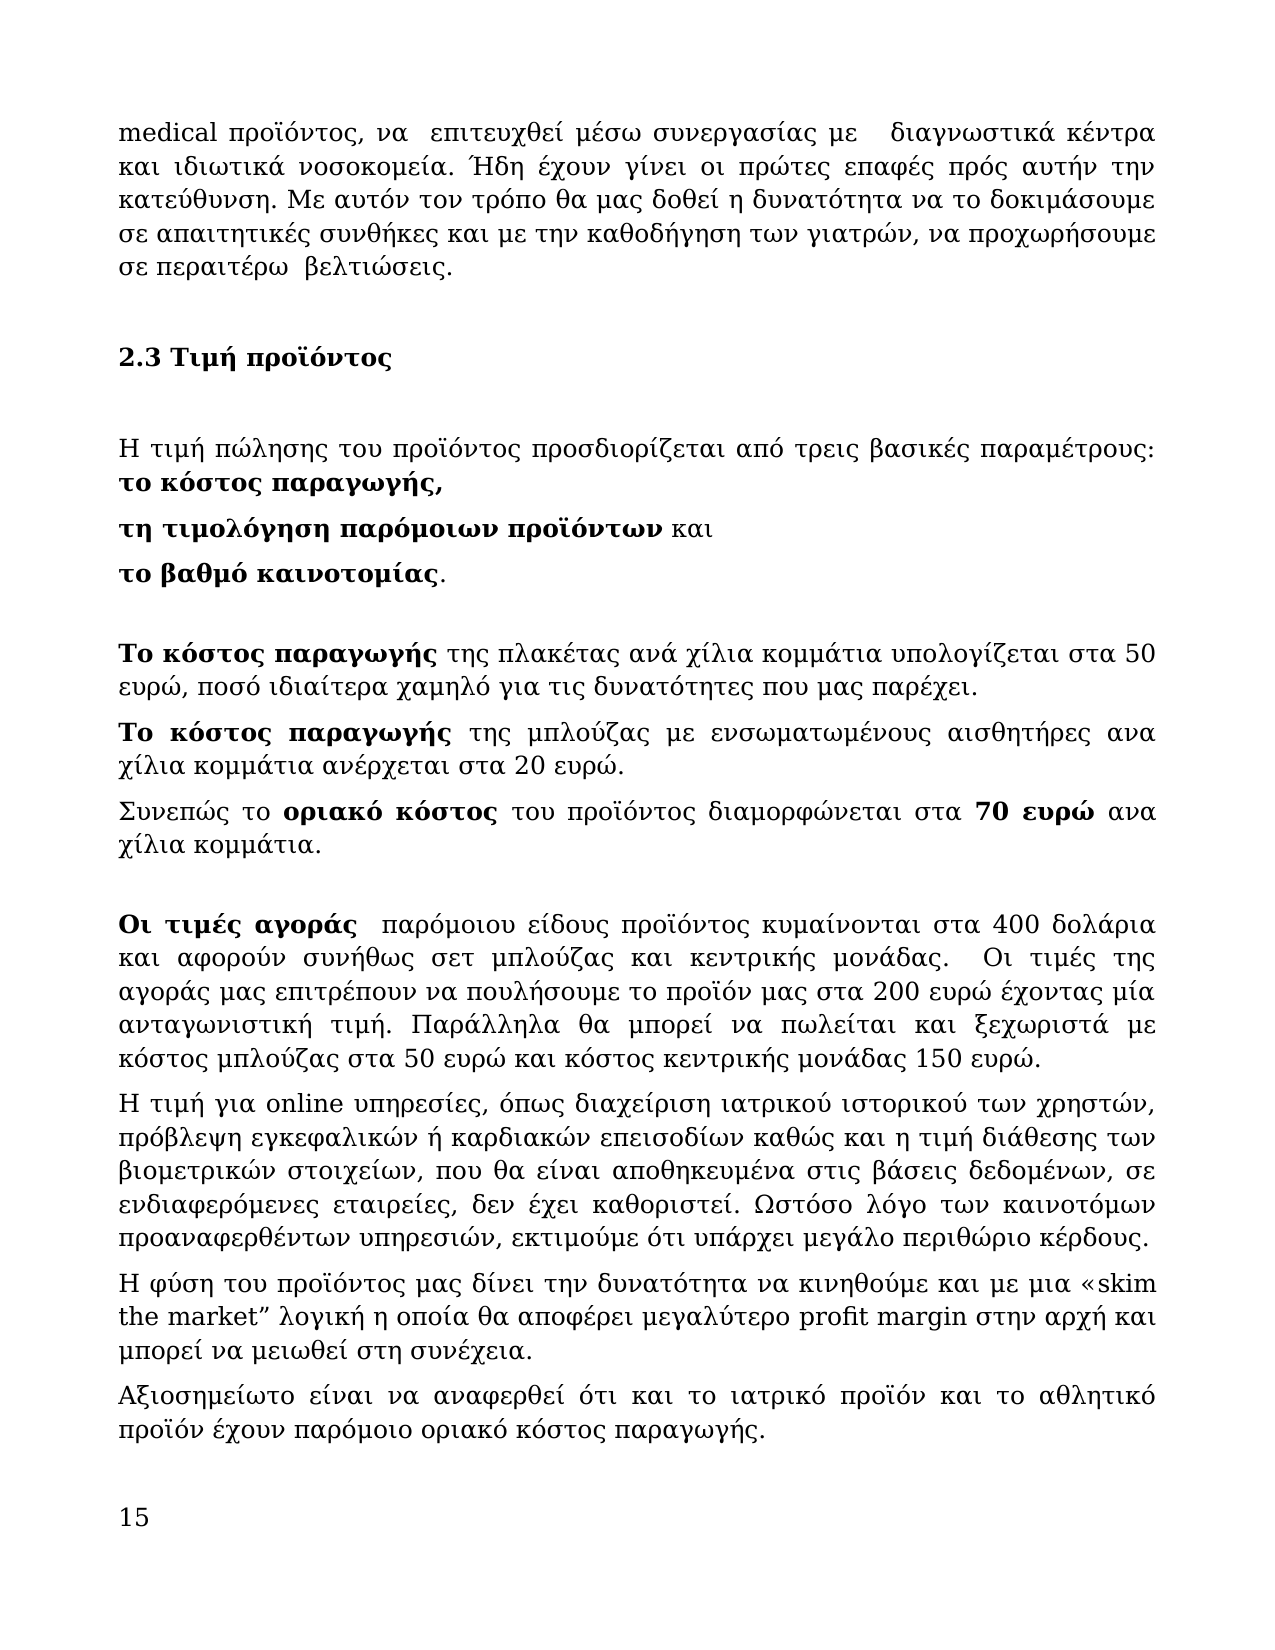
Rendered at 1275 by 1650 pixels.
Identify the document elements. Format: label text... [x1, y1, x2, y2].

text Αξιοσημείωτο είναι να αναφερθεί ότι και το ιατρικό προϊόν και το αθλητικό προϊόν έχουν παρόμοιο οριακό κόστος παραγωγής. [118, 1381, 1157, 1444]
text Το κόστος παραγωγής της πλακέτας ανά χίλια κομμάτια υπολογίζεται στα 50 ευρώ, ποσό ιδιαίτερα χαμηλό για τις δυνατότητες που μας παρέχει. [118, 638, 1157, 701]
text Η τιμή για online υπηρεσίες, όπως διαχείριση ιατρικού ιστορικού των χρηστών, πρόβλεψη εγκεφαλικών ή καρδιακών επεισοδίων καθώς και η τιμή διάθεσης των βιομετρικών στοιχείων, που θα είναι αποθηκευμένα στις βάσεις δεδομένων, σε ενδιαφερόμενες εταιρείες, δεν έχει καθοριστεί. Ωστόσο λόγο των καινοτόμων προαναφερθέντων υπηρεσιών, εκτιμούμε ότι υπάρχει μεγάλο περιθώριο κέρδους. [118, 1089, 1157, 1253]
text Η τιμή πώλησης του προϊόντος προσδιορίζεται από τρεις βασικές παραμέτρους: το κόστος παραγωγής, [118, 434, 1157, 497]
text 2.3 Τιμή προϊόντος [118, 343, 1157, 373]
text medical προϊόντος, να επιτευχθεί μέσω συνεργασίας με διαγνωστικά κέντρα και ιδιωτικά νοσοκομεία. Ήδη έχουν γίνει οι πρώτες επαφές πρός αυτήν την κατεύθυνση. Με αυτόν τον τρόπο θα μας δοθεί η δυνατότητα να το δοκιμάσουμε σε απαιτητικές συνθήκες και με την καθοδήγηση των γιατρών, να προχωρήσουμε σε περαιτέρω βελτιώσεις. [118, 118, 1157, 281]
text Το κόστος παραγωγής της μπλούζας με ενσωματωμένους αισθητήρες ανα χίλια κομμάτια ανέρχεται στα 20 ευρώ. [118, 718, 1157, 781]
text το βαθμό καινοτομίας. [118, 559, 1157, 589]
text Συνεπώς το οριακό κόστος του προϊόντος διαμορφώνεται στα 70 ευρώ ανα χίλια κομμάτια. [118, 797, 1157, 860]
text Οι τιμές αγοράς παρόμοιου είδους προϊόντος κυμαίνονται στα 400 δολάρια και αφορούν συνήθως σετ μπλούζας και κεντρικής μονάδας. Οι τιμές της αγοράς μας επιτρέπουν να πουλήσουμε το προϊόν μας στα 200 ευρώ έχοντας μία ανταγωνιστική τιμή. Παράλληλα θα μπορεί να πωλείται και ξεχωριστά με κόστος μπλούζας στα 50 ευρώ και κόστος κεντρικής μονάδας 150 ευρώ. [118, 909, 1157, 1073]
text Η φύση του προϊόντος μας δίνει την δυνατότητα να κινηθούμε και με μια «skim the market” λογική η οποία θα αποφέρει μεγαλύτερο profit margin στην αρχή και μπορεί να μειωθεί στη συνέχεια. [118, 1269, 1157, 1365]
text τη τιμολόγηση παρόμοιων προϊόντων και [118, 514, 1157, 543]
